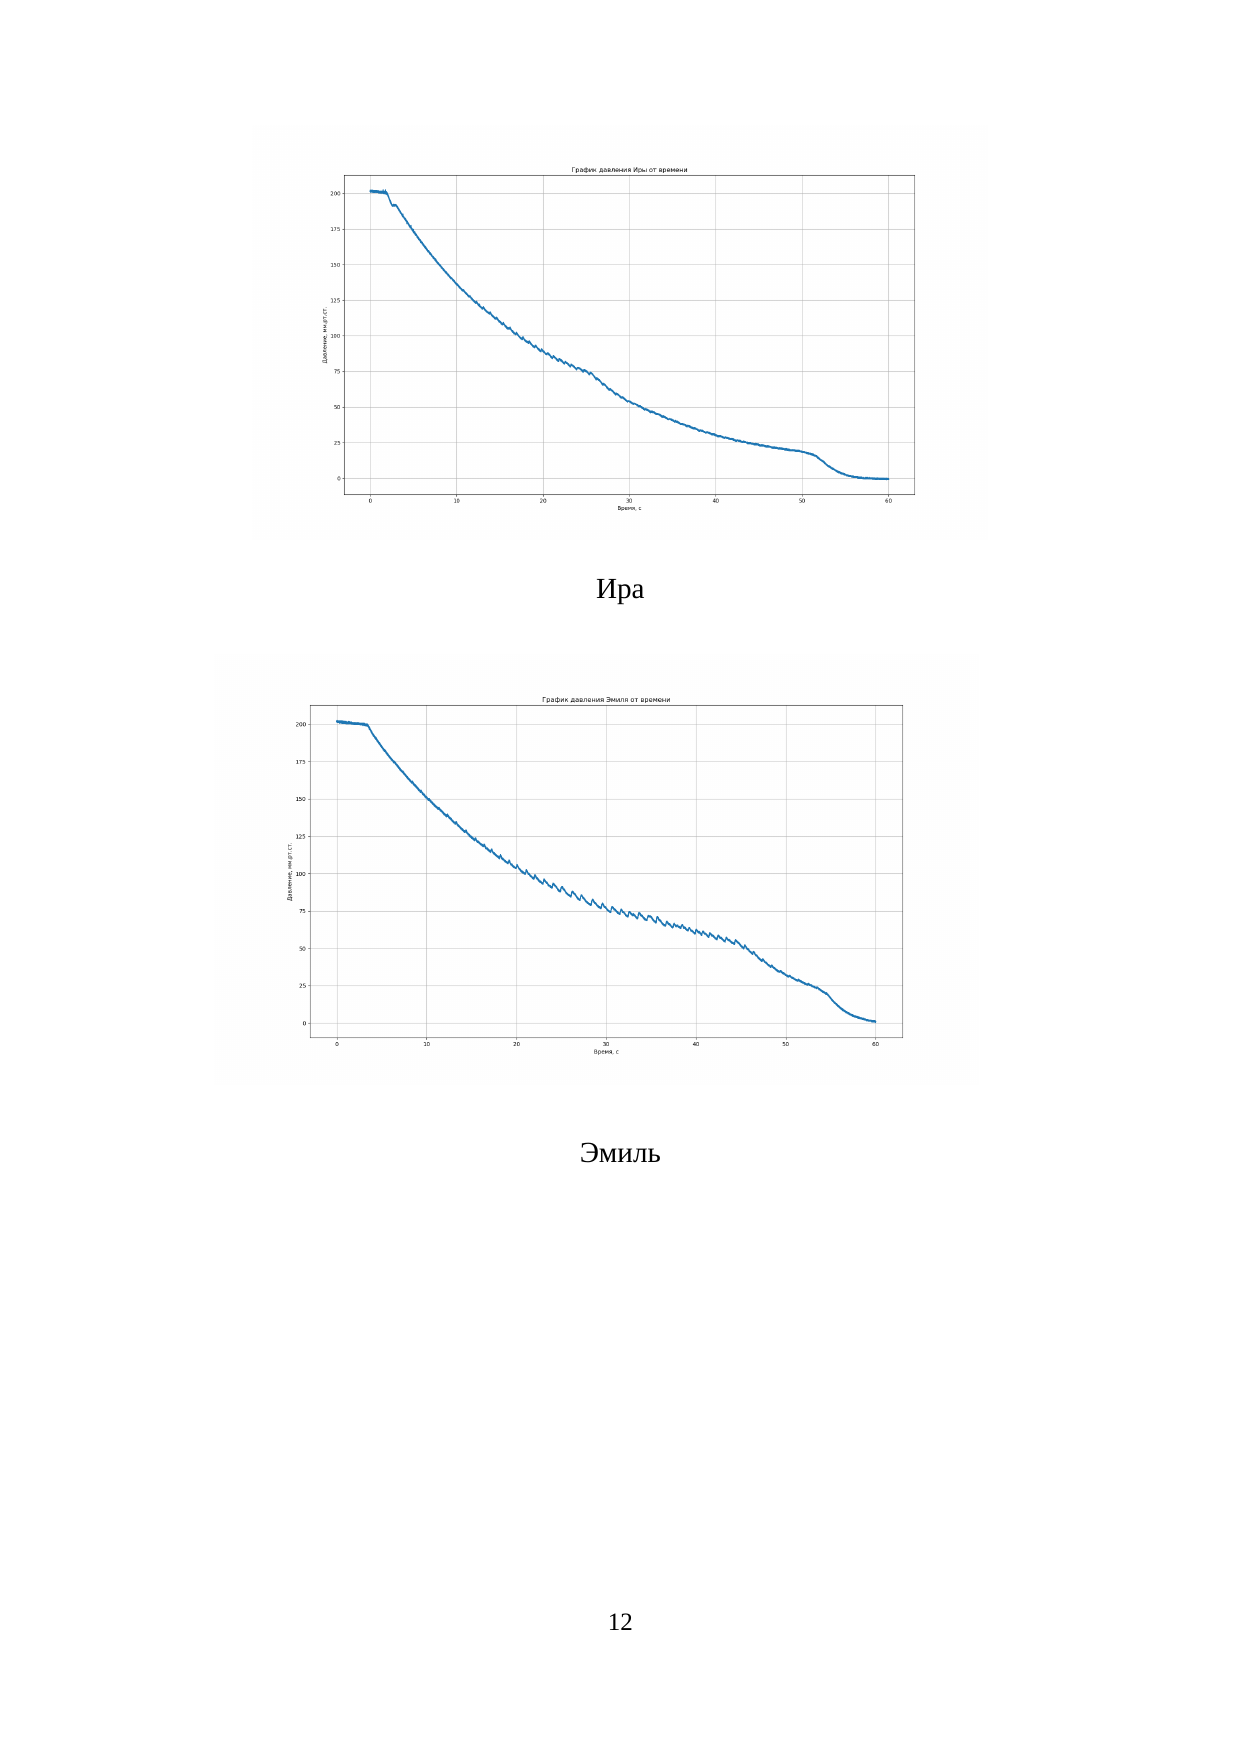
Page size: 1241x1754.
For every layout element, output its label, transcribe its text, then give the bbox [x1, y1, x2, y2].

text Ира [118, 571, 1122, 604]
text Эмиль [118, 1135, 1122, 1168]
picture [214, 654, 979, 1085]
picture [252, 125, 988, 540]
